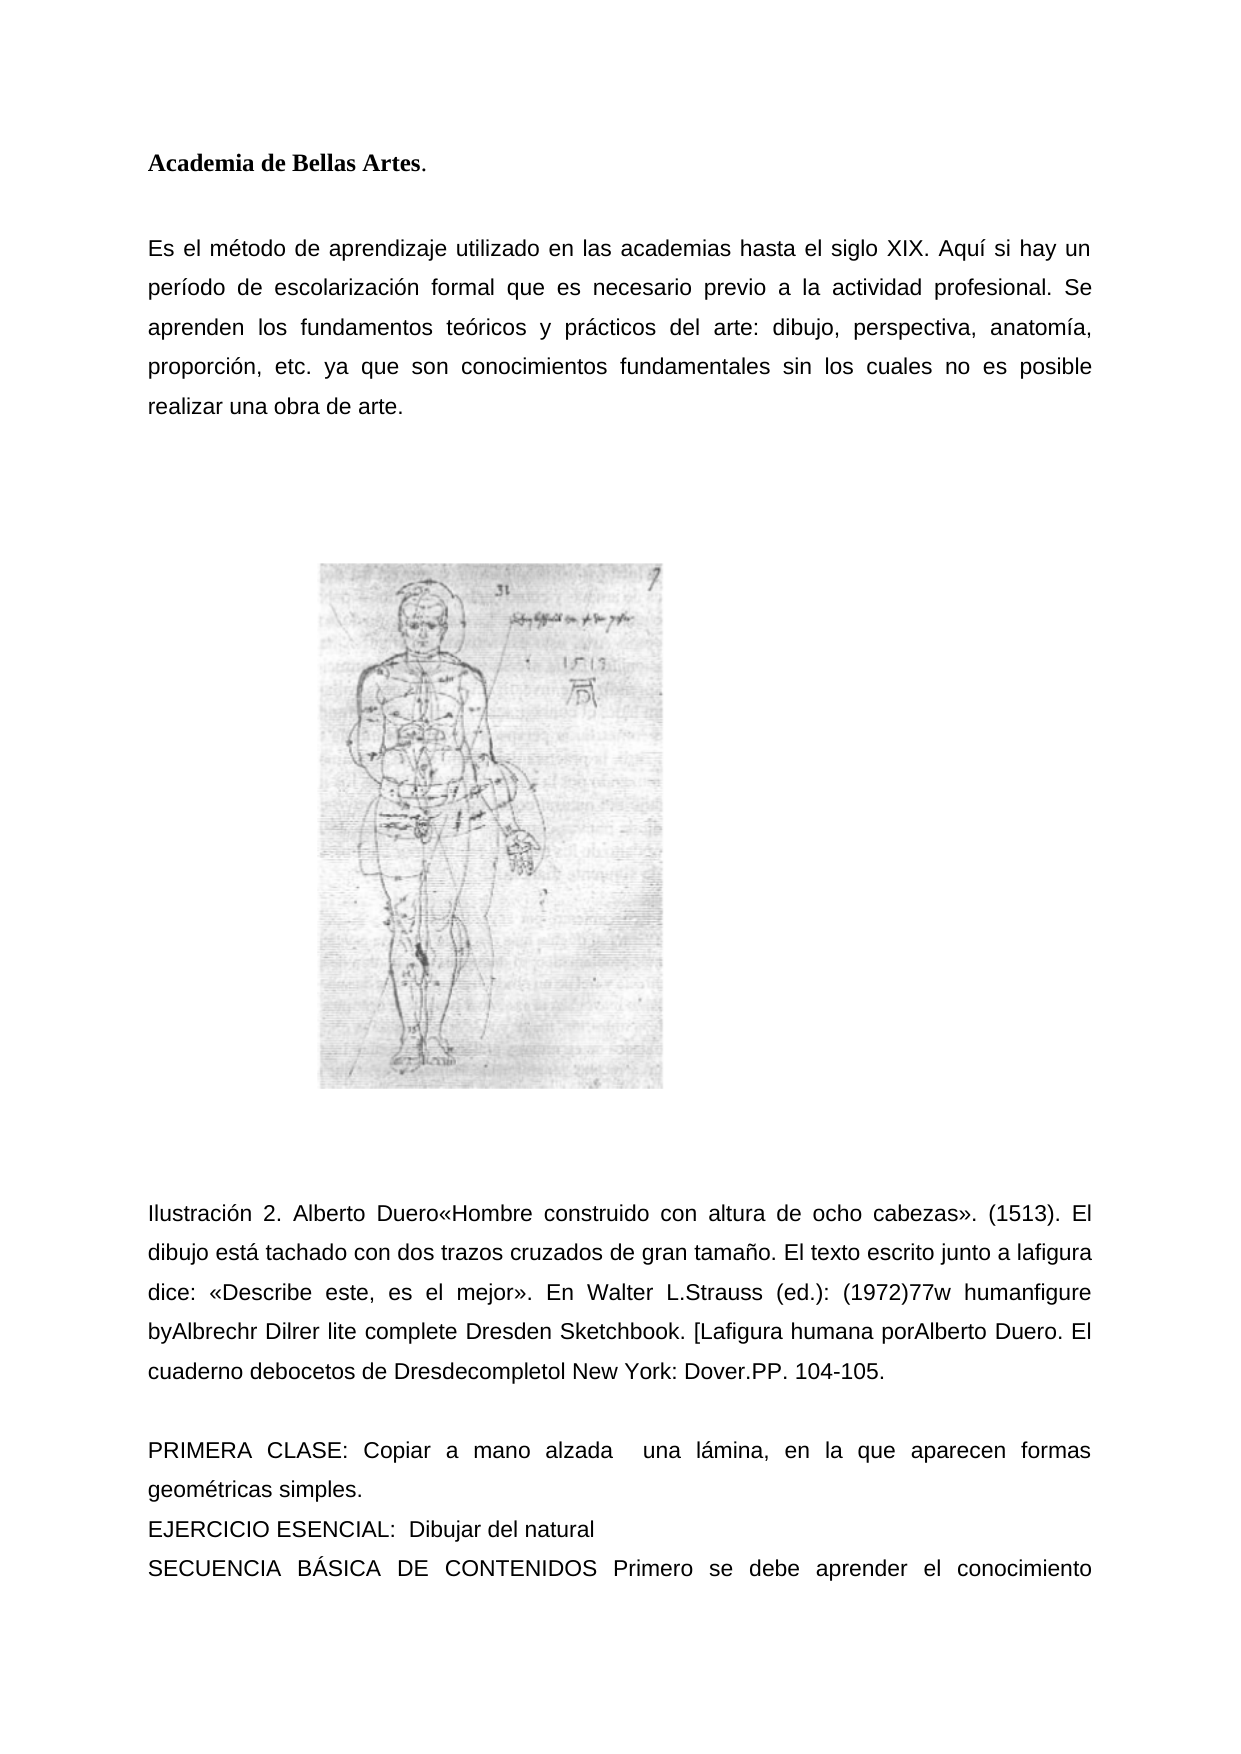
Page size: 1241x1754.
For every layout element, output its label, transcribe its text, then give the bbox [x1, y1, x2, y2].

text Es el método de aprendizaje utilizado en las academias hasta el siglo XIX. Aquí si hay un período de escolarización formal que es necesario previo a la actividad profesional. Se aprenden los fundamentos teóricos y prácticos del arte: dibujo, perspectiva, anatomía, proporción, etc. ya que son conocimientos fundamentales sin los cuales no es posible realizar una obra de arte. [148, 235, 1093, 419]
text PRIMERA CLASE: Copiar a mano alzada una lámina, en la que aparecen formas geométricas simples. [148, 1437, 1093, 1502]
text SECUENCIA BÁSICA DE CONTENIDOS Primero se debe aprender el conocimiento [148, 1555, 1093, 1581]
text Ilustración 2. Alberto Duero«Hombre construido con altura de ocho cabezas». (1513). El dibujo está tachado con dos trazos cruzados de gran tamaño. El texto escrito junto a lafigura dice: «Describe este, es el mejor». En Walter L.Strauss (ed.): (1972)77w humanfigure byAlbrechr Dilrer lite complete Dresden Sketchbook. [Lafigura humana porAlberto Duero. El cuaderno debocetos de Dresdecompletol New York: Dover.PP. 104-105. [148, 1200, 1093, 1384]
text Academia de Bellas Artes. [148, 148, 1093, 177]
picture [319, 546, 655, 1090]
text EJERCICIO ESENCIAL: Dibujar del natural [148, 1516, 1093, 1542]
